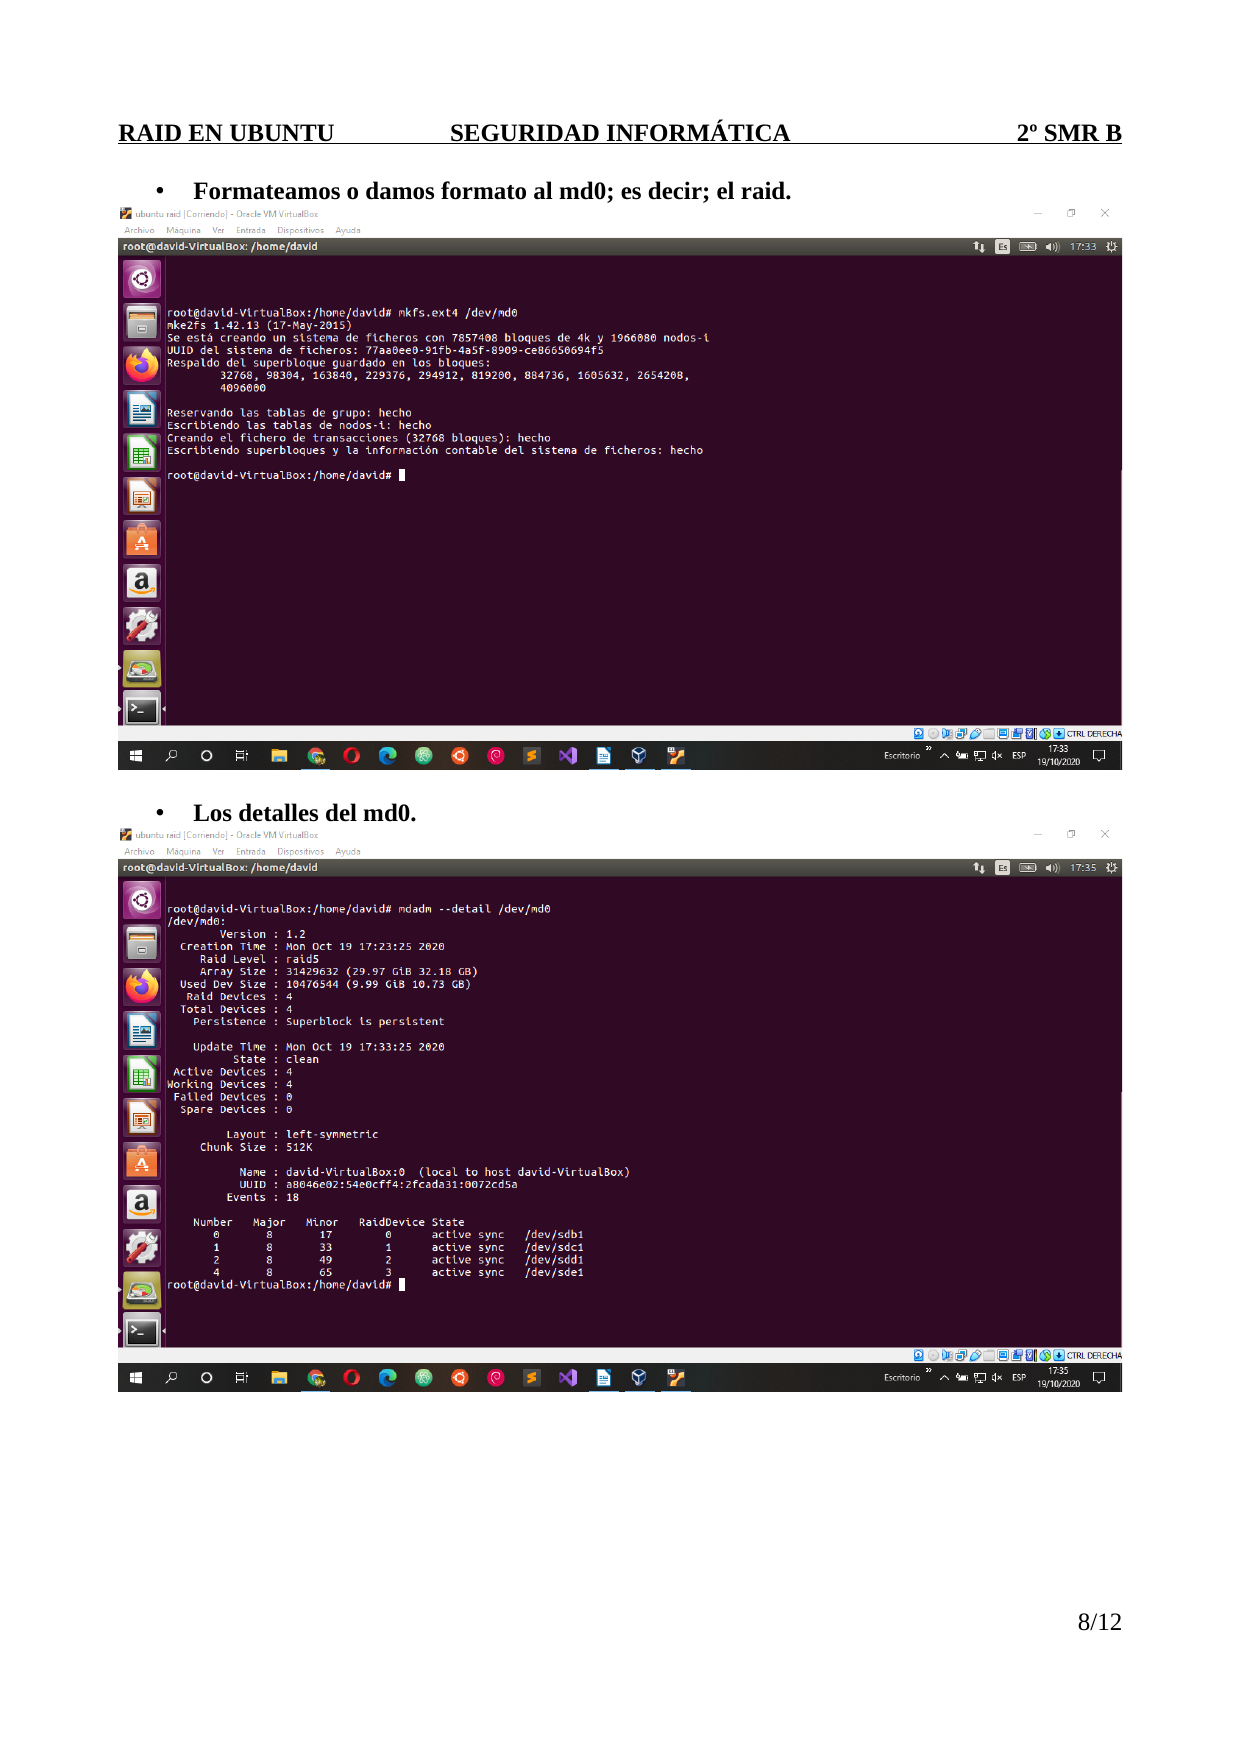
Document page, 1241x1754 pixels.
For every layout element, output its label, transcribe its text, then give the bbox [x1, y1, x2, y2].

picture [118, 205, 1123, 770]
list Los detalles del md0. [156, 798, 1122, 827]
list Formateamos o damos formato al md0; es decir; el raid. [156, 176, 1122, 205]
picture [118, 827, 1123, 1392]
